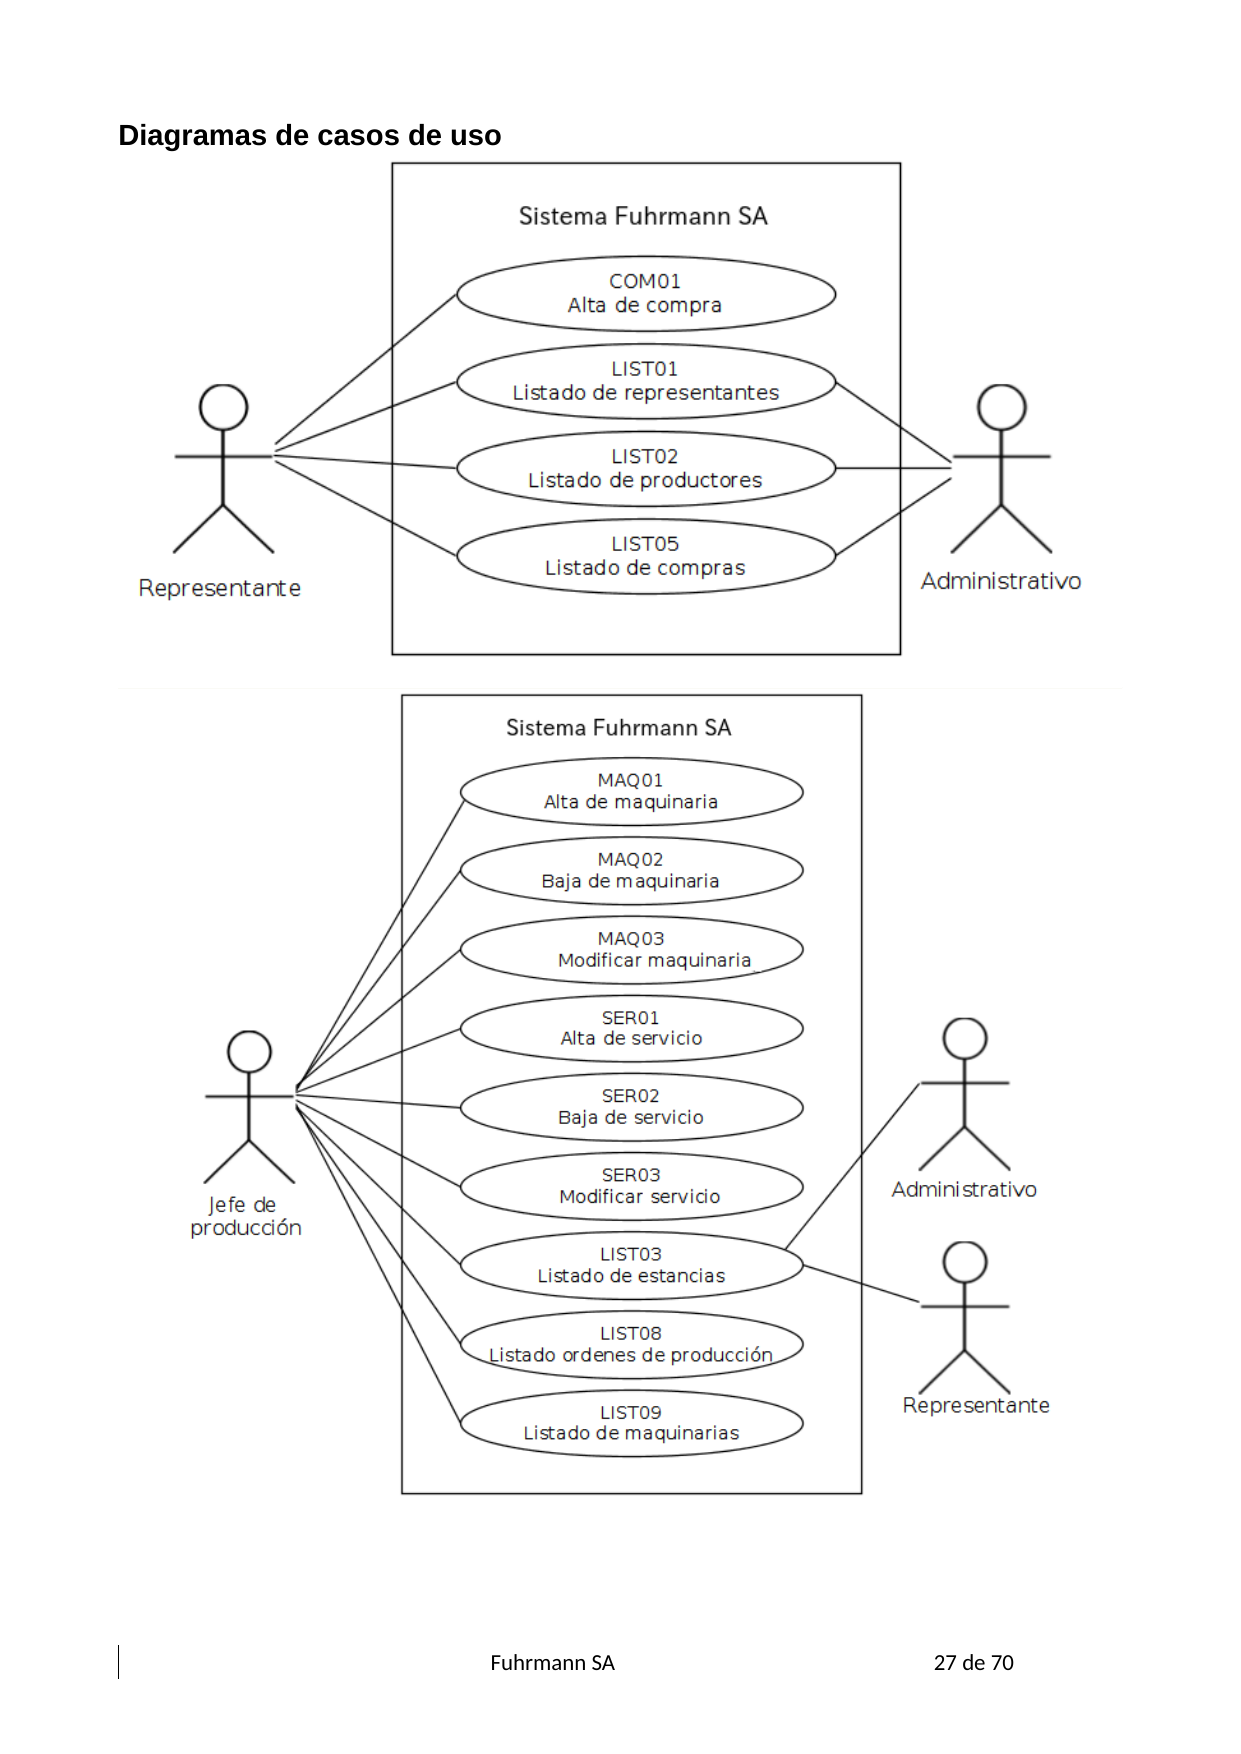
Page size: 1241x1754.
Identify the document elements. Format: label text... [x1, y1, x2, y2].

subtitle ­Diagramas de casos de uso [118, 118, 1122, 152]
picture [118, 157, 1123, 1497]
